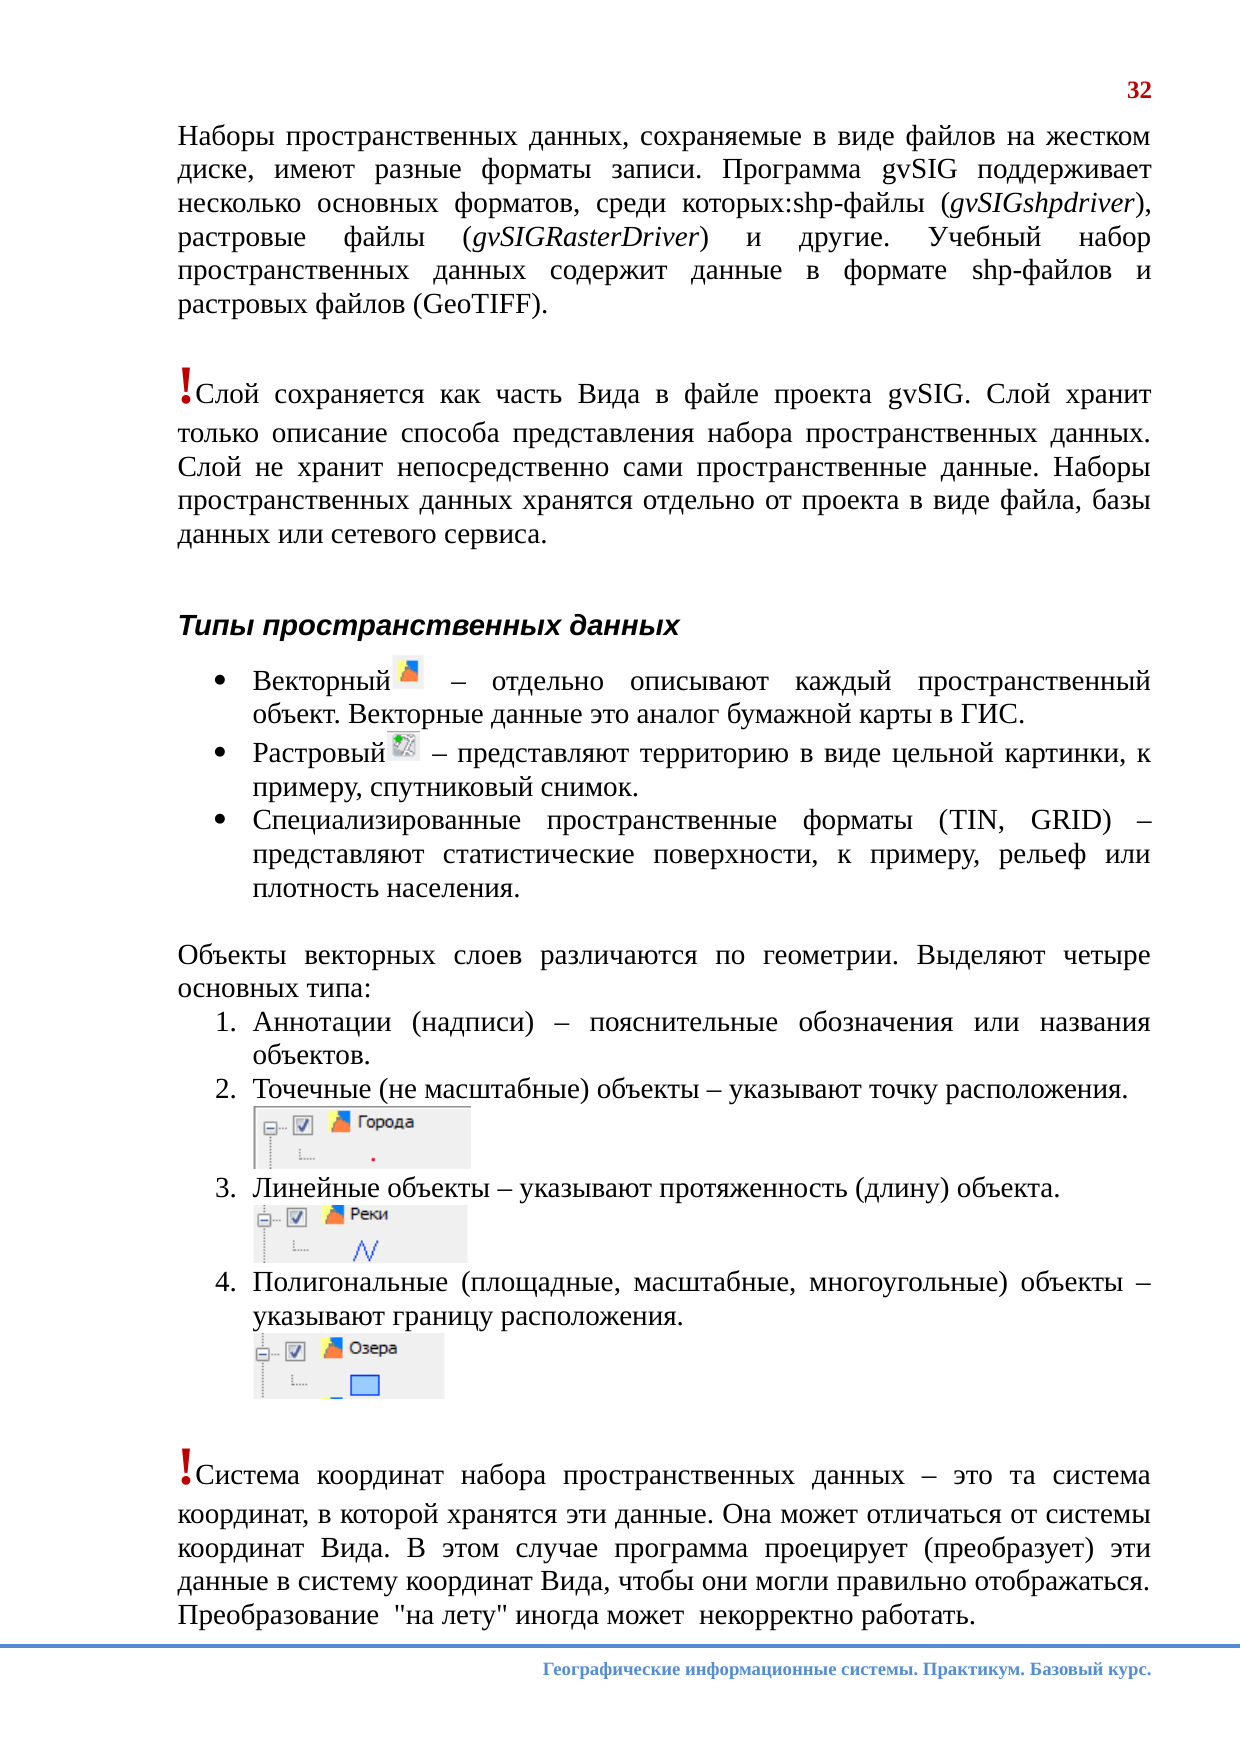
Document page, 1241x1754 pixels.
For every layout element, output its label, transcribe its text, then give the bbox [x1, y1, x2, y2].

list Линейные объекты – указывают протяженность (длину) объекта. [215, 1170, 1152, 1204]
picture [253, 1106, 471, 1169]
picture [253, 1333, 445, 1399]
text !Система координат набора пространственных данных – это та система координат, в которой хранятся эти данные. Она может отличаться от системы координат Вида. В этом случае программа проецирует (преобразует) эти данные в систему координат Вида, чтобы они могли правильно отображаться. Преобразование "на лету" иногда может некорректно работать. [177, 1434, 1152, 1630]
text Объекты векторных слоев различаются по геометрии. Выделяют четыре основных типа: [177, 937, 1152, 1004]
list Аннотации (надписи) – пояснительные обозначения или названия объектов. [215, 1004, 1152, 1071]
subtitle Типы пространственных данных [177, 608, 1152, 641]
list Специализированные пространственные форматы (TIN, GRID) – представляют статистические поверхности, к примеру, рельеф или плотность населения. [215, 802, 1152, 903]
picture [392, 655, 424, 689]
picture [387, 731, 420, 761]
text Наборы пространственных данных, сохраняемые в виде файлов на жестком диске, имеют разные форматы записи. Программа gvSIG поддерживает несколько основных форматов, среди которых:shp-файлы (gvSIGshpdriver), растровые файлы (gvSIGRasterDriver) и другие. Учебный набор пространственных данных содержит данные в формате shp-файлов и растровых файлов (GeoTIFF). [177, 118, 1152, 319]
list Точечные (не масштабные) объекты – указывают точку расположения. [215, 1071, 1152, 1104]
list Полигональные (площадные, масштабные, многоугольные) объекты – указывают границу расположения. [215, 1264, 1152, 1332]
list Векторный – отдельно описывают каждый пространственный объект. Векторные данные это аналог бумажной карты в ГИС. [215, 654, 1152, 730]
list Растровый – представляют территорию в виде цельной картинки, к примеру, спутниковый снимок. [215, 730, 1152, 802]
picture [253, 1205, 468, 1263]
text !Слой сохраняется как часть Вида в файле проекта gvSIG. Слой хранит только описание способа представления набора пространственных данных. Слой не хранит непосредственно сами пространственные данные. Наборы пространственных данных хранятся отдельно от проекта в виде файла, базы данных или сетевого сервиса. [177, 353, 1152, 549]
